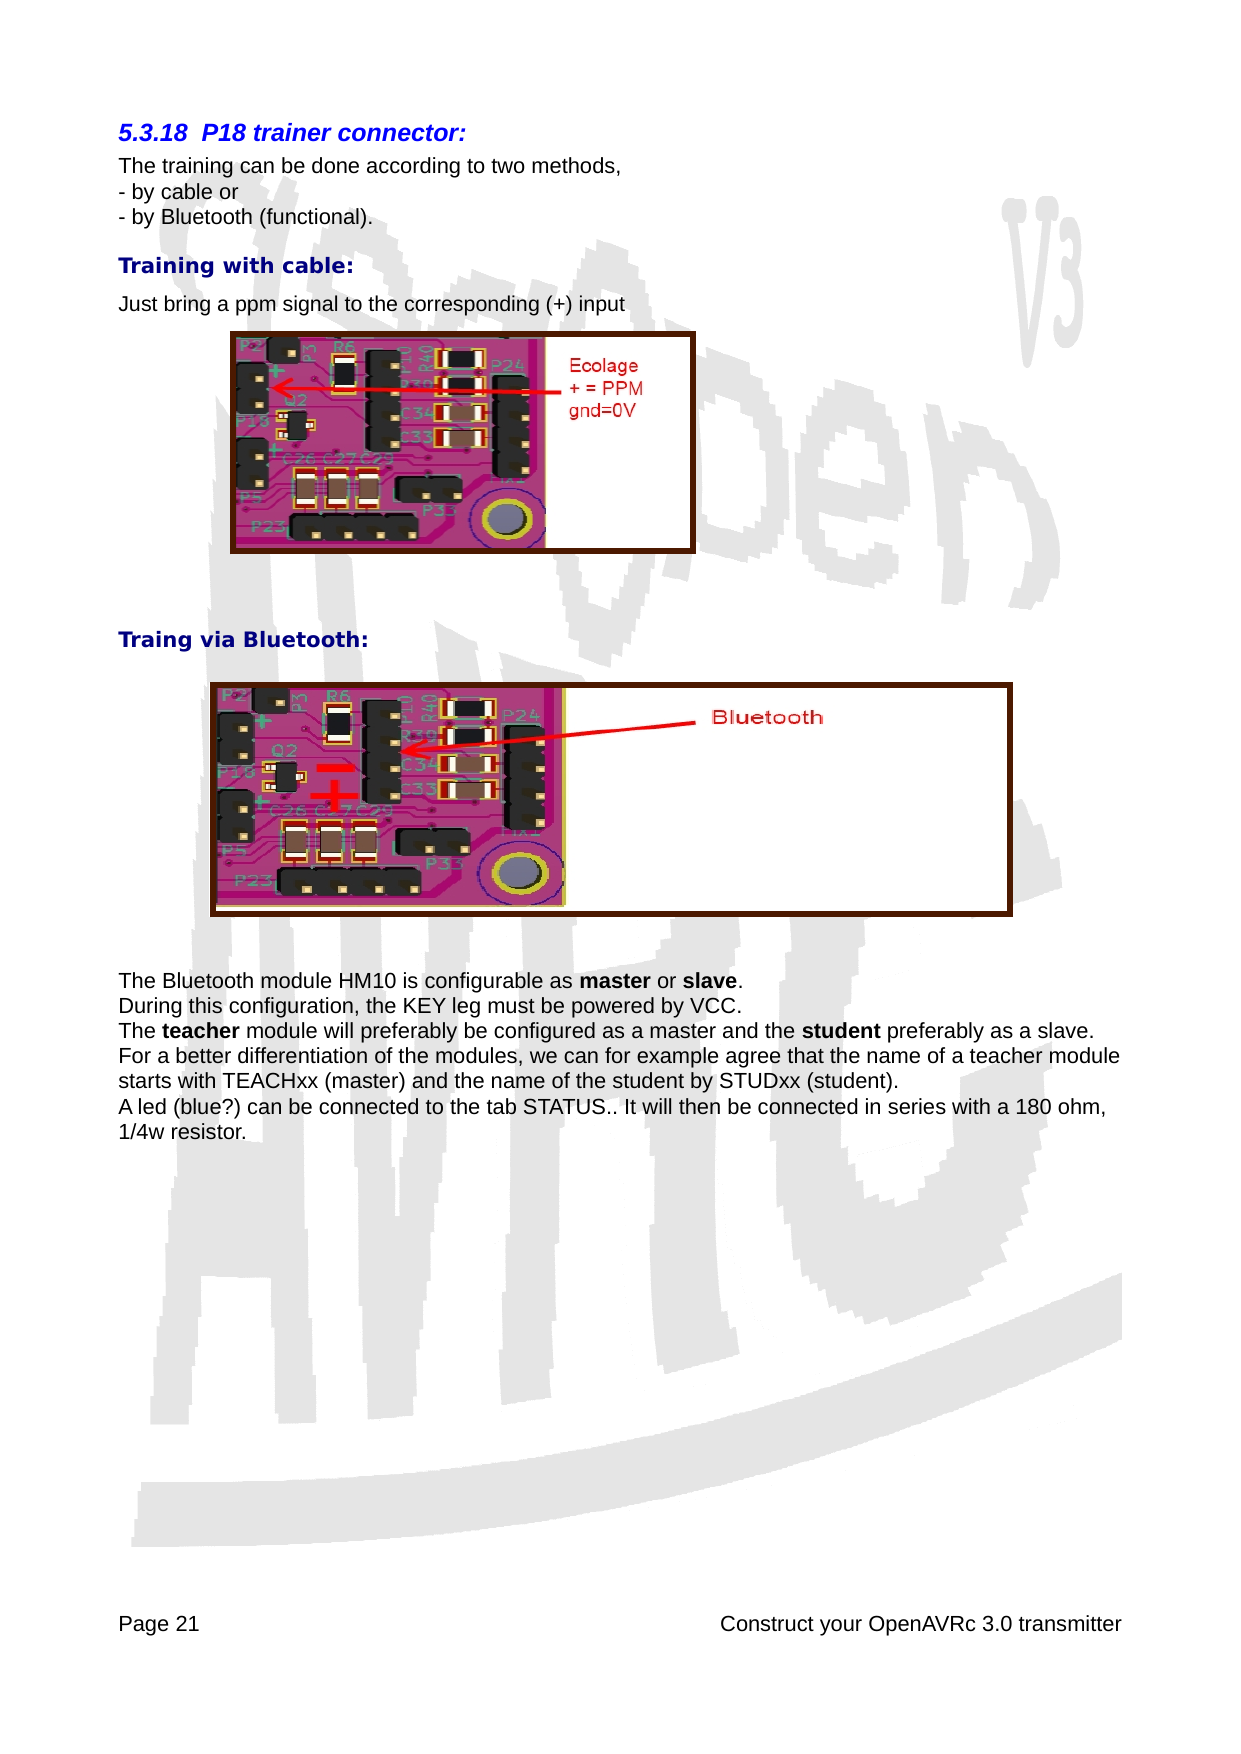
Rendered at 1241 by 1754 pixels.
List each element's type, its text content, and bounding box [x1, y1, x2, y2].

picture [216, 688, 1007, 911]
text - by cable or [118, 178, 1122, 204]
text During this configuration, the KEY leg must be powered by VCC. [118, 993, 1122, 1018]
text The teacher module will preferably be configured as a master and the student preferably as a slave. [118, 1018, 1122, 1043]
subtitle Traing via Bluetooth: [118, 628, 1122, 653]
text The training can be done according to two methods, [118, 153, 1122, 178]
text A led (blue?) can be connected to the tab STATUS.. It will then be connected in series with a 180 ohm, 1/4w resistor. [118, 1094, 1122, 1144]
subtitle 5.3.18 P18 trainer connector: [118, 118, 1122, 147]
subtitle Training with cable: [118, 254, 1122, 279]
text - by Bluetooth (functional). [118, 204, 1122, 229]
picture [236, 337, 690, 548]
text Just bring a ppm signal to the corresponding (+) input [118, 291, 1122, 316]
text The Bluetooth module HM10 is configurable as master or slave. [118, 968, 1122, 993]
text For a better differentiation of the modules, we can for example agree that the name of a teacher module starts with TEACHxx (master) and the name of the student by STUDxx (student). [118, 1043, 1122, 1094]
